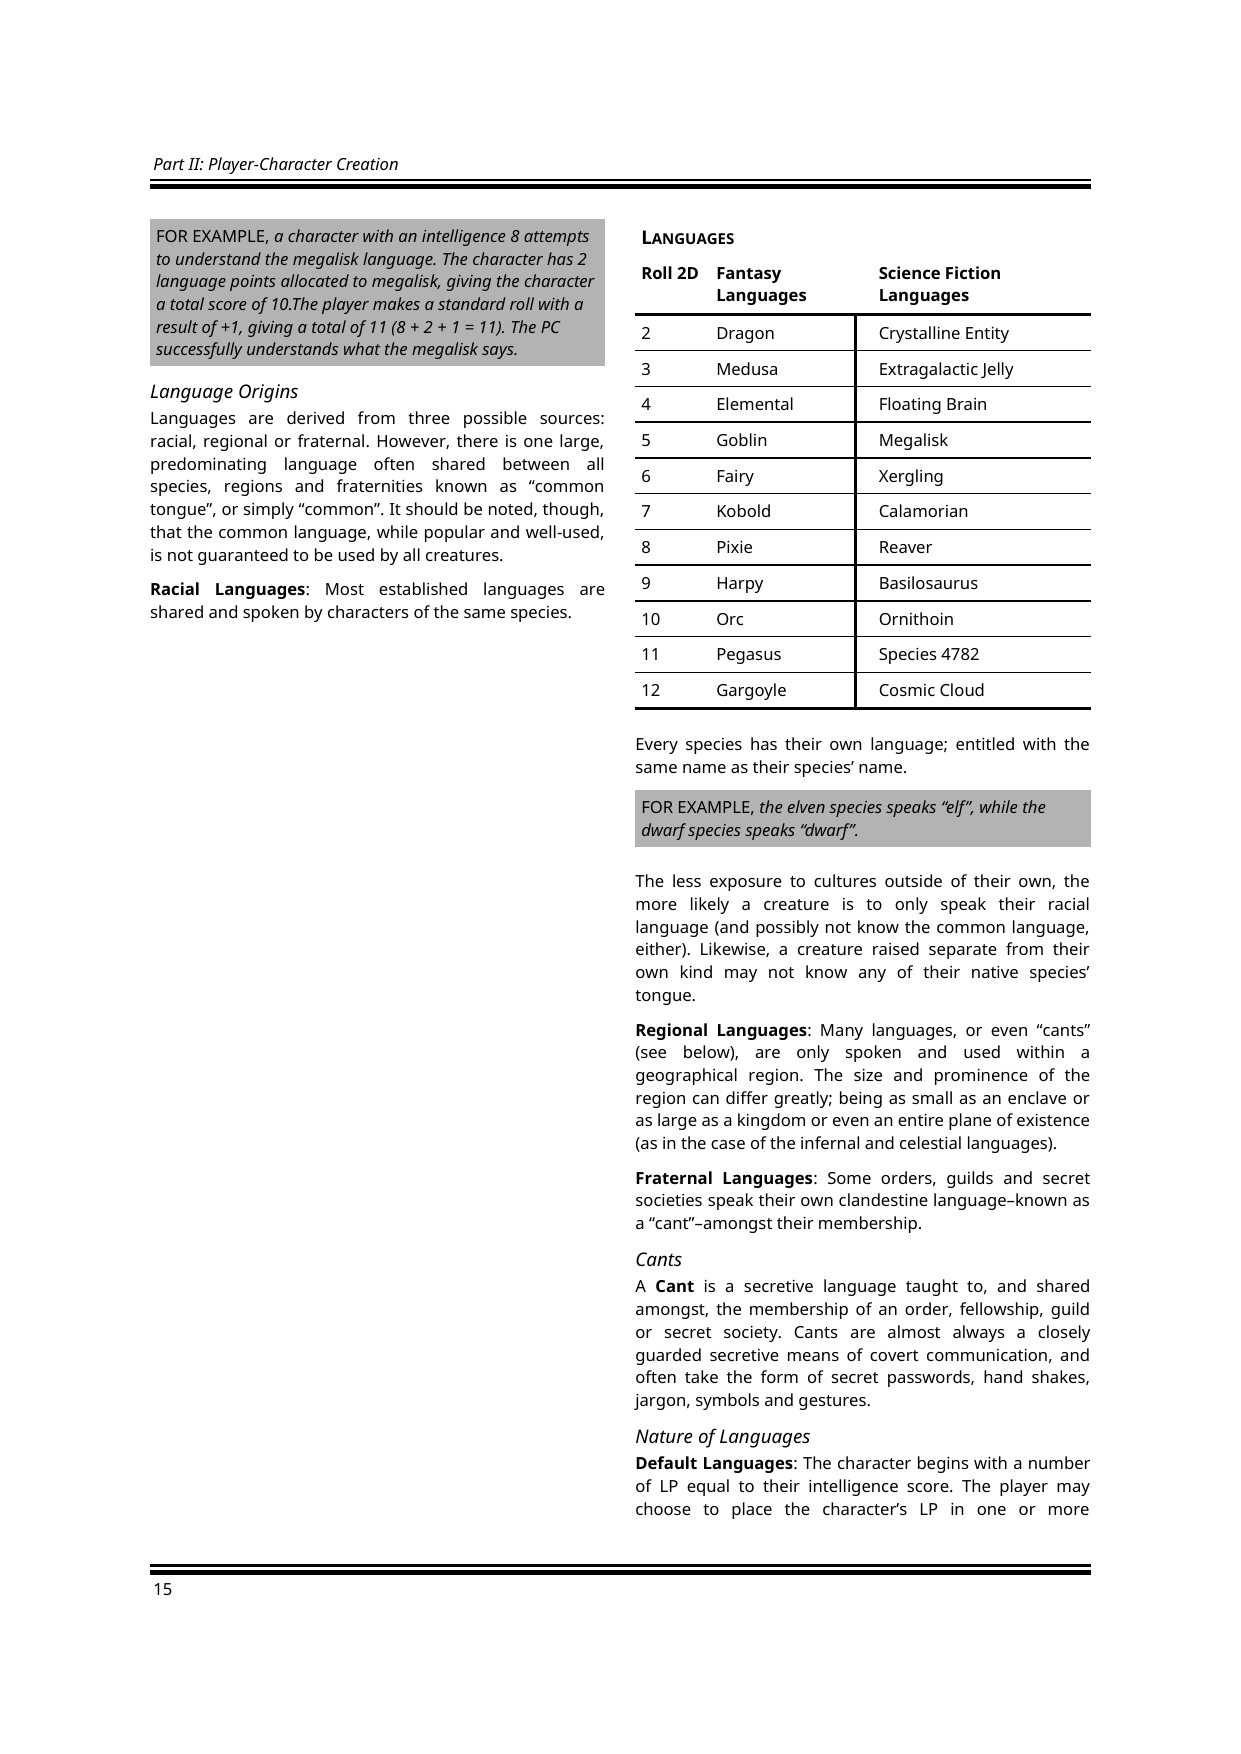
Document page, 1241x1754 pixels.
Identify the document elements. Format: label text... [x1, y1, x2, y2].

text Racial Languages: Most established languages are shared and spoken by characters of the same species. [150, 578, 605, 623]
text Cants [635, 1246, 1091, 1272]
table_cell Crystalline Entity [873, 316, 1091, 350]
table_cell Reaver [873, 530, 1091, 564]
text A Cant is a secretive language taught to, and shared amongst, the membership of an order, fellowship, guild or secret society. Cants are almost always a closely guarded secretive means of covert communication, and often take the form of secret passwords, hand shakes, jargon, symbols and gestures. [635, 1275, 1091, 1411]
table_cell Ornithoin [873, 602, 1091, 636]
table_header Languages [635, 219, 1091, 256]
table_cell Basilosaurus [873, 566, 1091, 600]
table_header FOR EXAMPLE, a character with an intelligence 8 attempts to understand the megalisk language. The character has 2 language points allocated to megalisk, giving the character a total score of 10.The player makes a standard roll with a result of +1, giving a total of 11 (8 + 2 + 1 = 11). The PC successfully understands what the megalisk says. [150, 219, 605, 366]
table_cell 7 [635, 494, 710, 528]
text Language Origins [150, 378, 605, 404]
table_cell Megalisk [873, 423, 1091, 457]
table_cell Goblin [710, 423, 854, 457]
text The less exposure to cultures outside of their own, the more likely a creature is to only speak their racial language (and possibly not know the common language, either). Likewise, a creature raised separate from their own kind may not know any of their native species’ tongue. [635, 847, 1091, 1006]
table_cell [857, 566, 873, 600]
table_cell Orc [710, 602, 854, 636]
table_cell [857, 423, 873, 457]
table_cell Cosmic Cloud [873, 673, 1091, 707]
table_cell [857, 530, 873, 564]
table_cell Medusa [710, 351, 854, 386]
table_cell 2 [635, 316, 710, 350]
table_cell [857, 316, 873, 350]
table_cell [857, 602, 873, 636]
table_cell Extragalactic Jelly [873, 351, 1091, 386]
table_cell Pixie [710, 530, 854, 564]
table_cell Dragon [710, 316, 854, 350]
text Fraternal Languages: Some orders, guilds and secret societies speak their own clandestine language–known as a “cant”–amongst their membership. [635, 1166, 1091, 1234]
table_cell [855, 256, 873, 312]
table_header FOR EXAMPLE, the elven species speaks “elf”, while the dwarf species speaks “dwarf”. [635, 790, 1091, 847]
table_cell 10 [635, 602, 710, 636]
table_cell 4 [635, 387, 710, 421]
table_cell [857, 673, 873, 707]
table_cell 6 [635, 459, 710, 493]
table_cell Roll 2D [635, 256, 710, 312]
table_cell 9 [635, 566, 710, 600]
table_cell 11 [635, 637, 710, 671]
table_cell Floating Brain [873, 387, 1091, 421]
table_cell Pegasus [710, 637, 854, 671]
table_cell Harpy [710, 566, 854, 600]
table_cell Science Fiction Languages [873, 256, 1091, 312]
table_cell Elemental [710, 387, 854, 421]
table_cell Xergling [873, 459, 1091, 493]
table_cell [857, 494, 873, 528]
table_cell [857, 459, 873, 493]
text Every species has their own language; entitled with the same name as their species’ name. [635, 733, 1091, 778]
text Regional Languages: Many languages, or even “cants” (see below), are only spoken and used within a geographical region. The size and prominence of the region can differ greatly; being as small as an enclave or as large as a kingdom or even an entire plane of existence (as in the case of the infernal and celestial languages). [635, 1018, 1091, 1154]
text Default Languages: The character begins with a number of LP equal to their intelligence score. The player may choose to place the character’s LP in one or more languages of their choice (pending the GH’s approval). Alternatively, the player may randomly choose one or more common languages by rolling 2D and consulting the table on page 13. [635, 1452, 1091, 1520]
table_cell 3 [635, 351, 710, 386]
table_cell Gargoyle [710, 673, 854, 707]
table_cell Kobold [710, 494, 854, 528]
text Nature of Languages [635, 1423, 1091, 1449]
table_cell Fairy [710, 459, 854, 493]
table_cell [857, 387, 873, 421]
table_cell 12 [635, 673, 710, 707]
table_cell Species 4782 [873, 637, 1091, 671]
table_cell Fantasy Languages [710, 256, 855, 312]
table_cell Calamorian [873, 494, 1091, 528]
text Languages are derived from three possible sources: racial, regional or fraternal. However, there is one large, predominating language often shared between all species, regions and fraternities known as “common tongue”, or simply “common”. It should be noted, though, that the common language, while popular and well-used, is not guaranteed to be used by all creatures. [150, 407, 605, 566]
table_cell [857, 637, 873, 671]
table_cell 5 [635, 423, 710, 457]
table_cell [857, 351, 873, 386]
table_cell 8 [635, 530, 710, 564]
